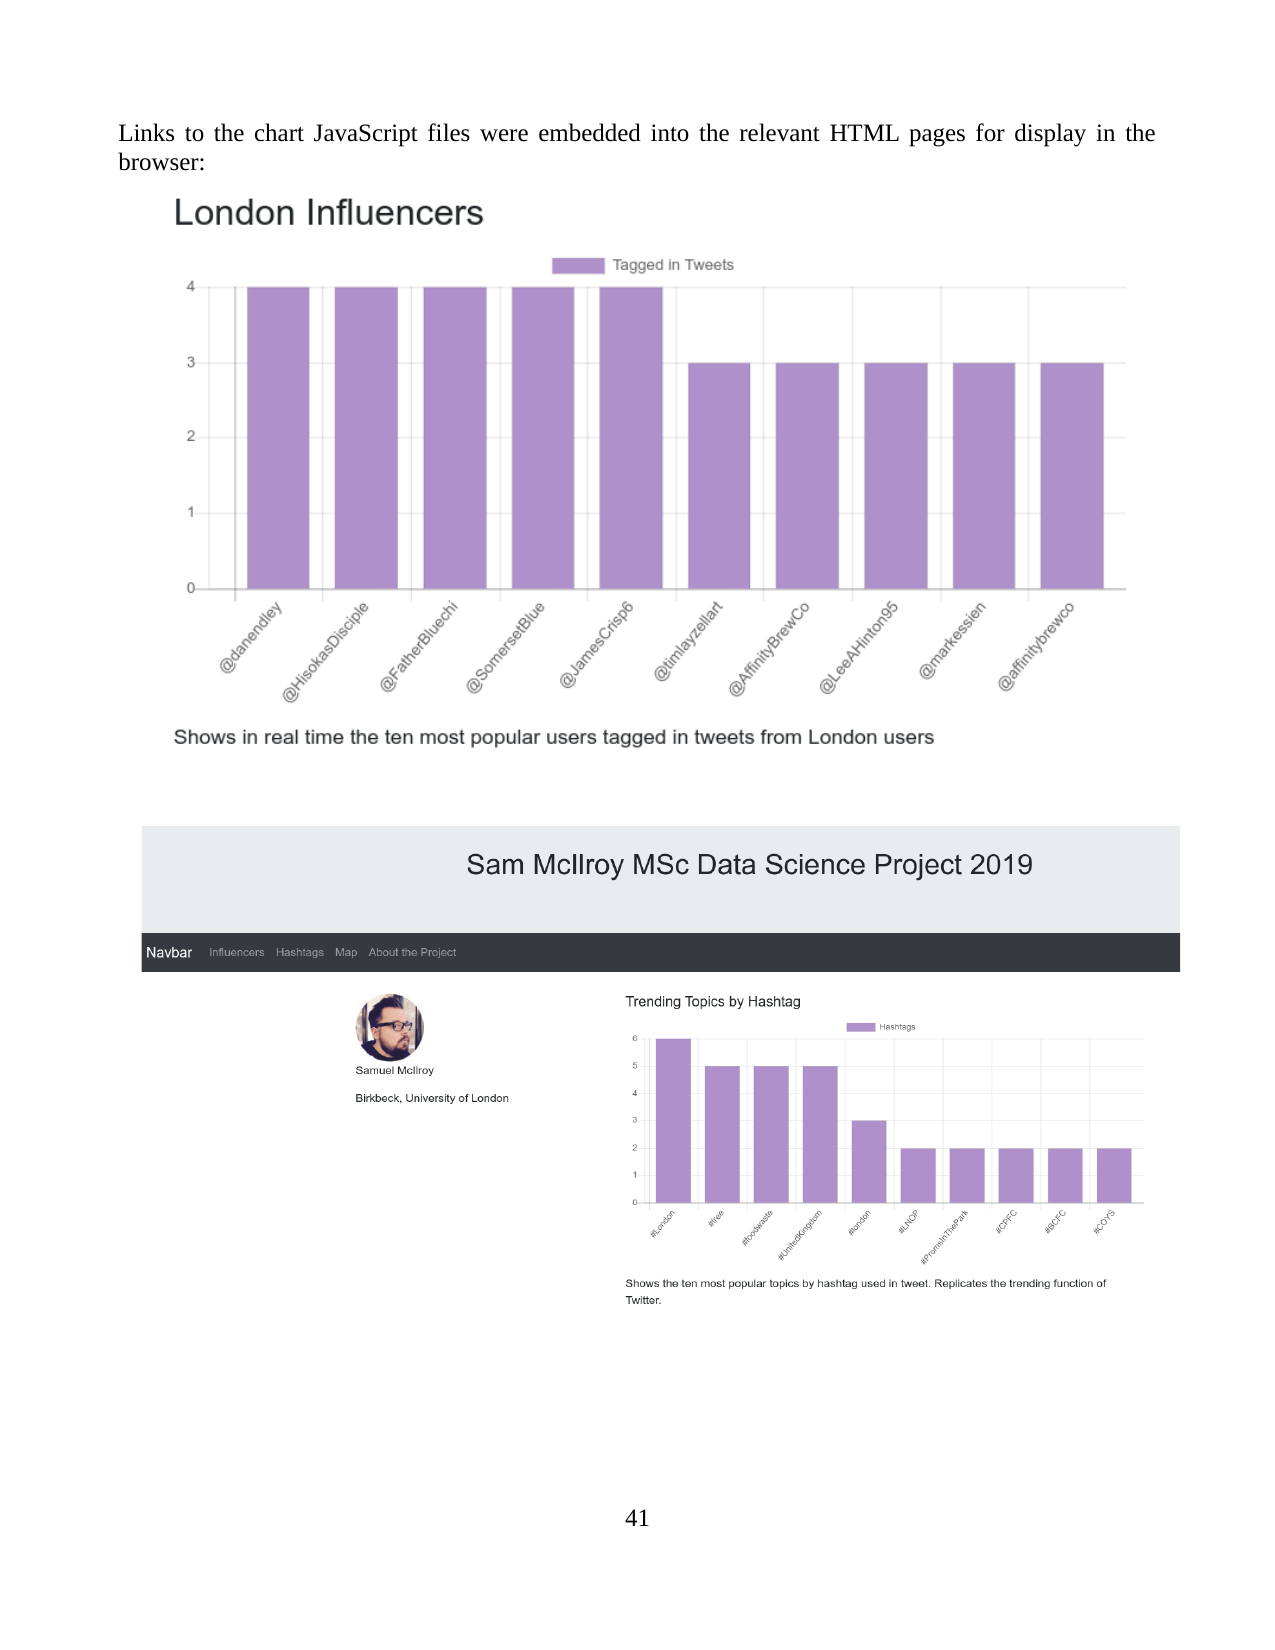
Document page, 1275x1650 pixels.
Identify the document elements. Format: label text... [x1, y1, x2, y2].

picture [141, 826, 1181, 1323]
text Links to the chart JavaScript files were embedded into the relevant HTML pages for display in the browser: [118, 118, 1157, 175]
picture [118, 175, 1157, 782]
